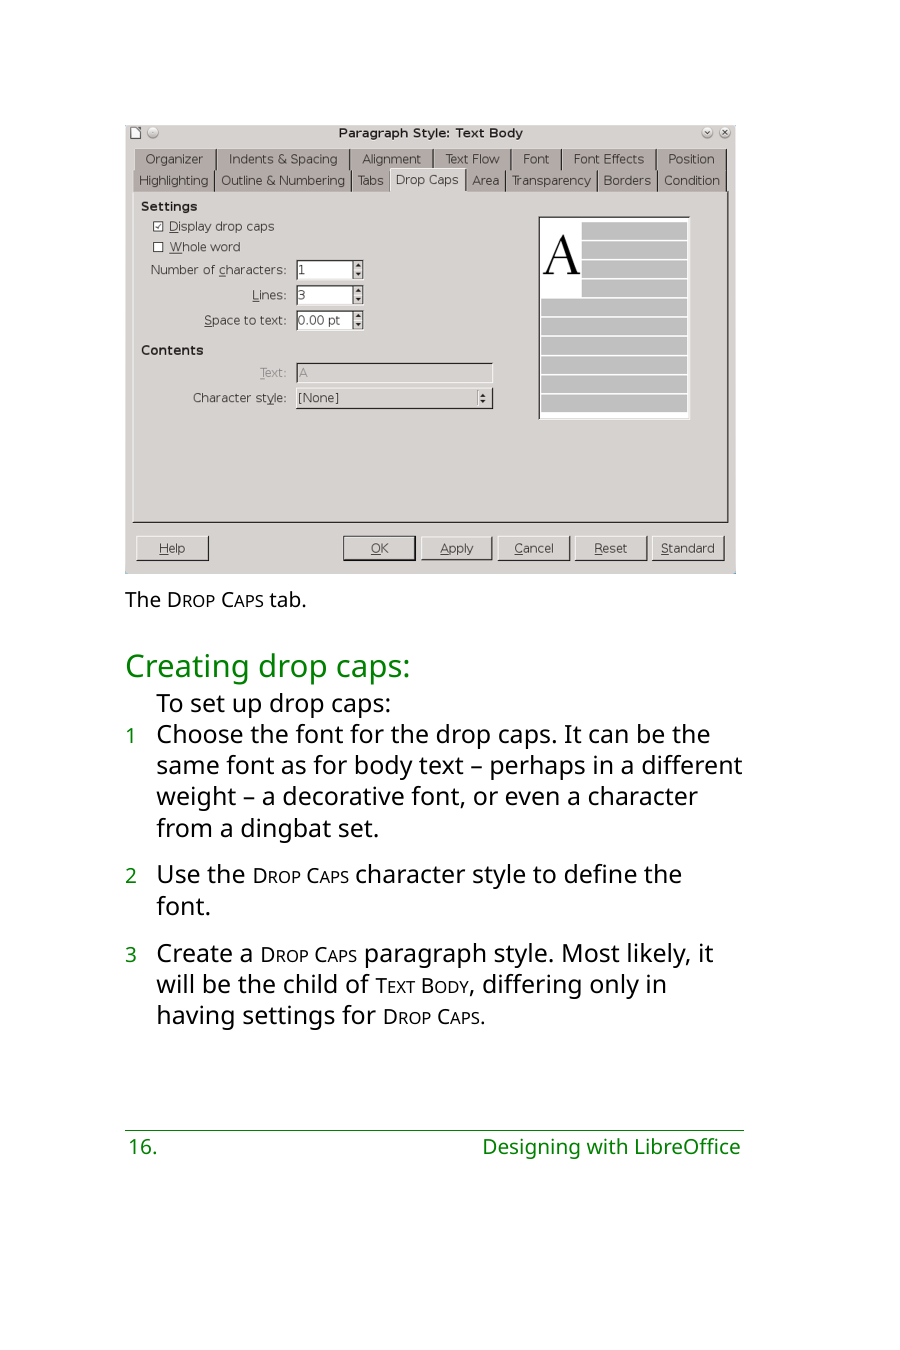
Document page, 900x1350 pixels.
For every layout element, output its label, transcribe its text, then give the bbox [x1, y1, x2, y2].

subtitle Creating drop caps: [125, 644, 744, 687]
list Create a Drop Caps paragraph style. Most likely, it will be the child of Text Body, differing only in having settings for Drop Caps. [125, 937, 744, 1031]
list Use the Drop Caps character style to define the font. [125, 859, 744, 921]
table_cell The Drop Caps tab. [125, 578, 744, 613]
picture [125, 125, 736, 574]
table_header [125, 125, 744, 576]
list Choose the font for the drop caps. It can be the same font as for body text – perhaps in a different weight – a decorative font, or even a character from a dingbat set. [125, 718, 744, 843]
text To set up drop caps: [125, 687, 744, 718]
